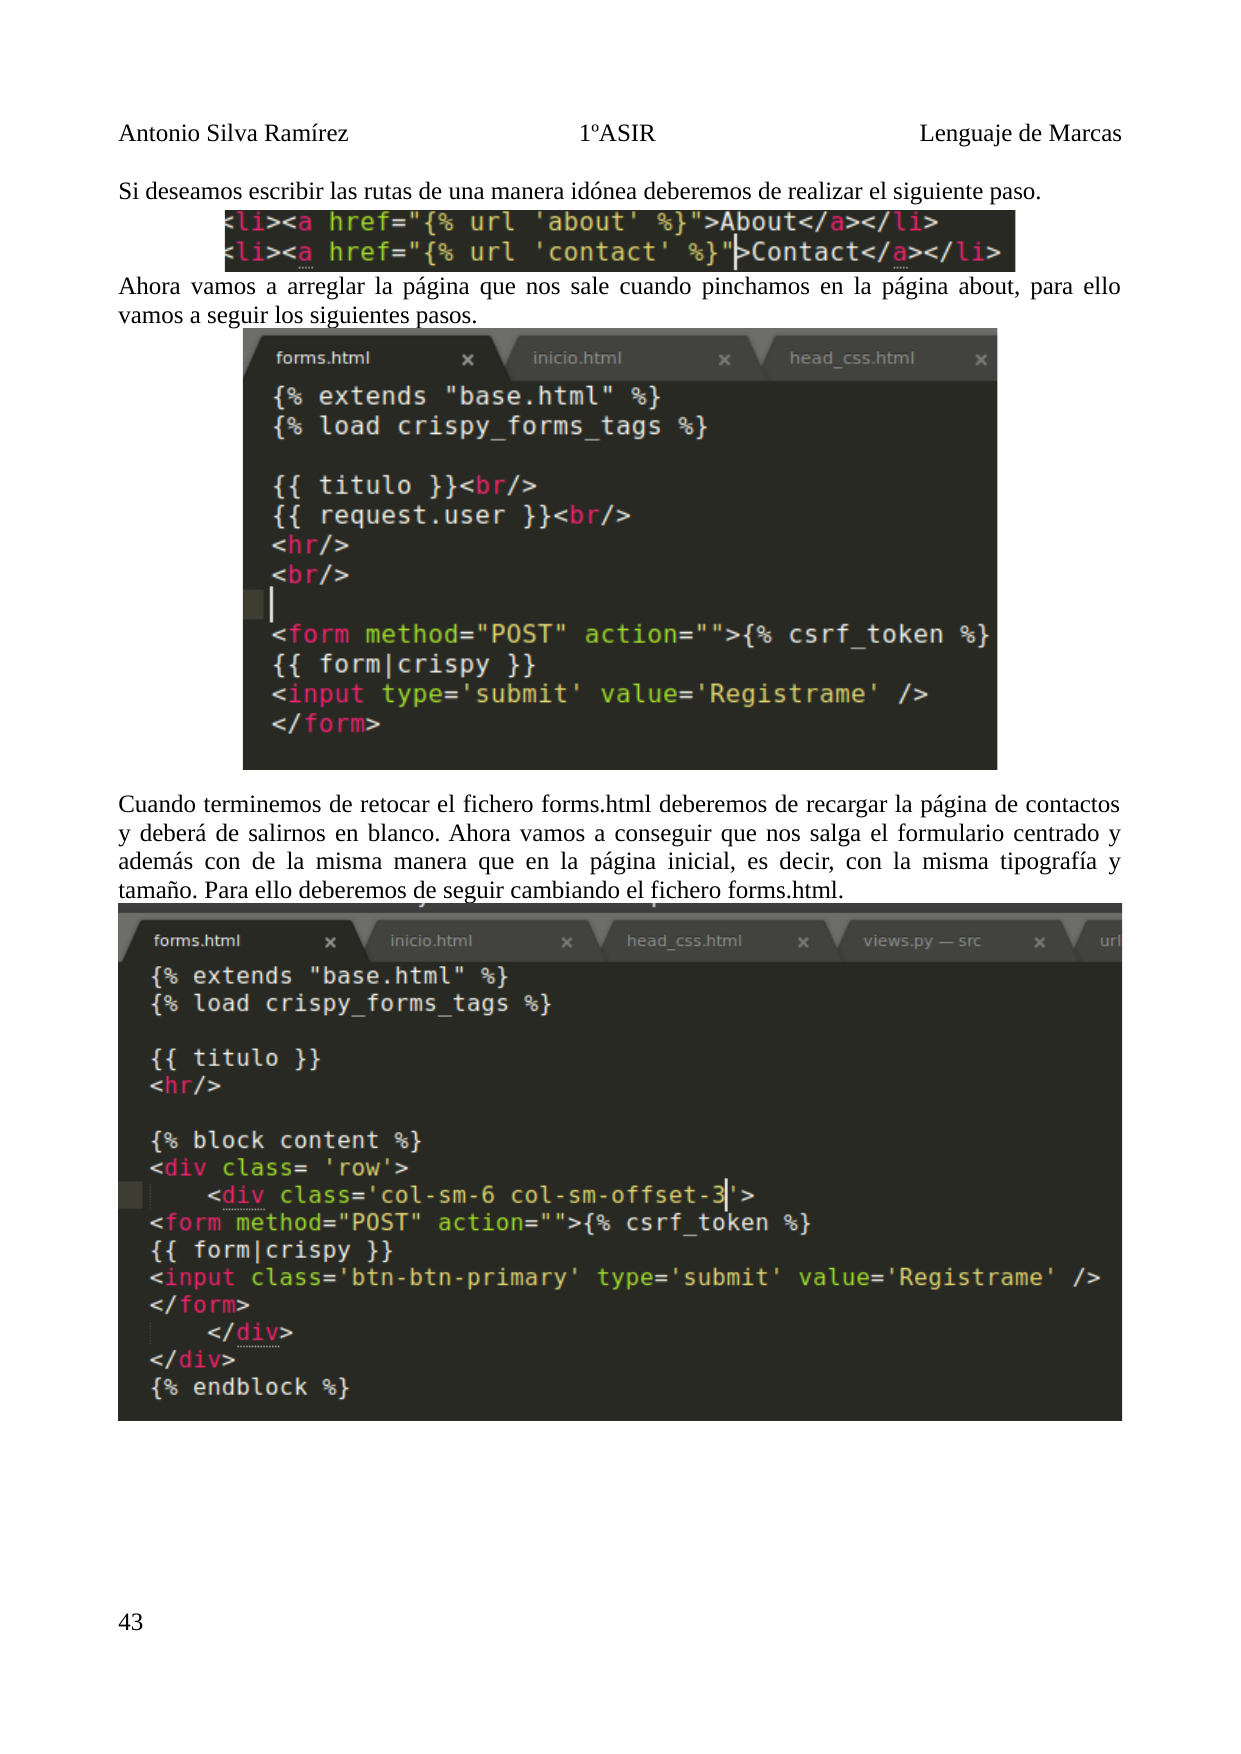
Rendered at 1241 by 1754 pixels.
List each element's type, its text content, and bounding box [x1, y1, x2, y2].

text Si deseamos escribir las rutas de una manera idónea deberemos de realizar el siguiente paso. [118, 176, 1122, 205]
picture [118, 903, 1123, 1421]
picture [242, 328, 998, 770]
picture [224, 210, 1016, 272]
text Ahora vamos a arreglar la página que nos sale cuando pinchamos en la página about, para ello vamos a seguir los siguientes pasos. [118, 205, 1122, 329]
text Cuando terminemos de retocar el fichero forms.html deberemos de recargar la página de contactos y deberá de salirnos en blanco. Ahora vamos a conseguir que nos salga el formulario centrado y además con de la misma manera que en la página inicial, es decir, con la misma tipografía y tamaño. Para ello deberemos de seguir cambiando el fichero forms.html. [118, 789, 1122, 903]
